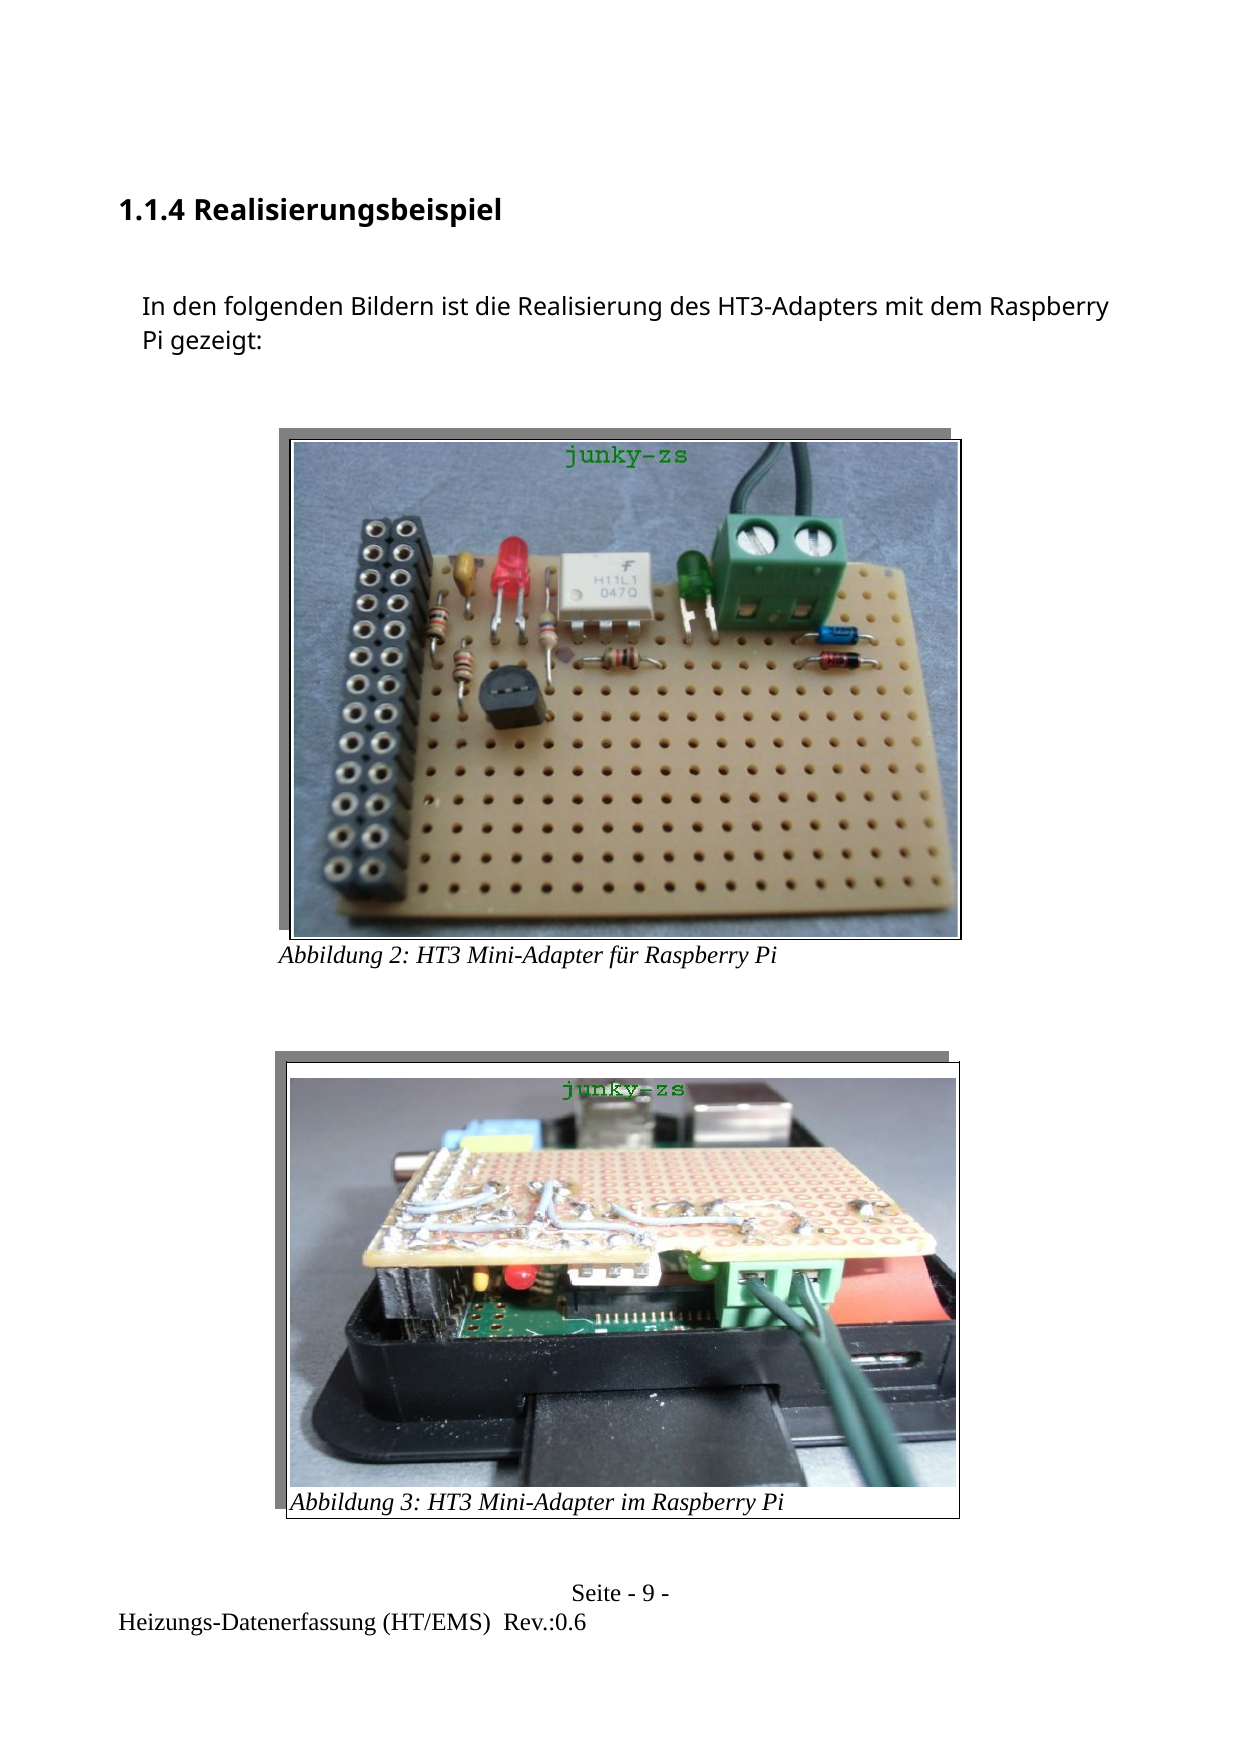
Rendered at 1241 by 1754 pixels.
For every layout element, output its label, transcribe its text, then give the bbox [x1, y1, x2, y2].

picture [293, 442, 958, 937]
text Abbildung 2: HT3 Mini-Adapter für Raspberry Pi [279, 930, 961, 969]
text Abbildung 3: HT3 Mini-Adapter im Raspberry Pi [290, 1487, 956, 1515]
text In den folgenden Bildern ist die Realisierung des HT3-Adapters mit dem Raspberry Pi gezeigt: [142, 288, 1122, 357]
picture [290, 1078, 956, 1487]
subtitle Realisierungsbeispiel [118, 190, 1122, 229]
